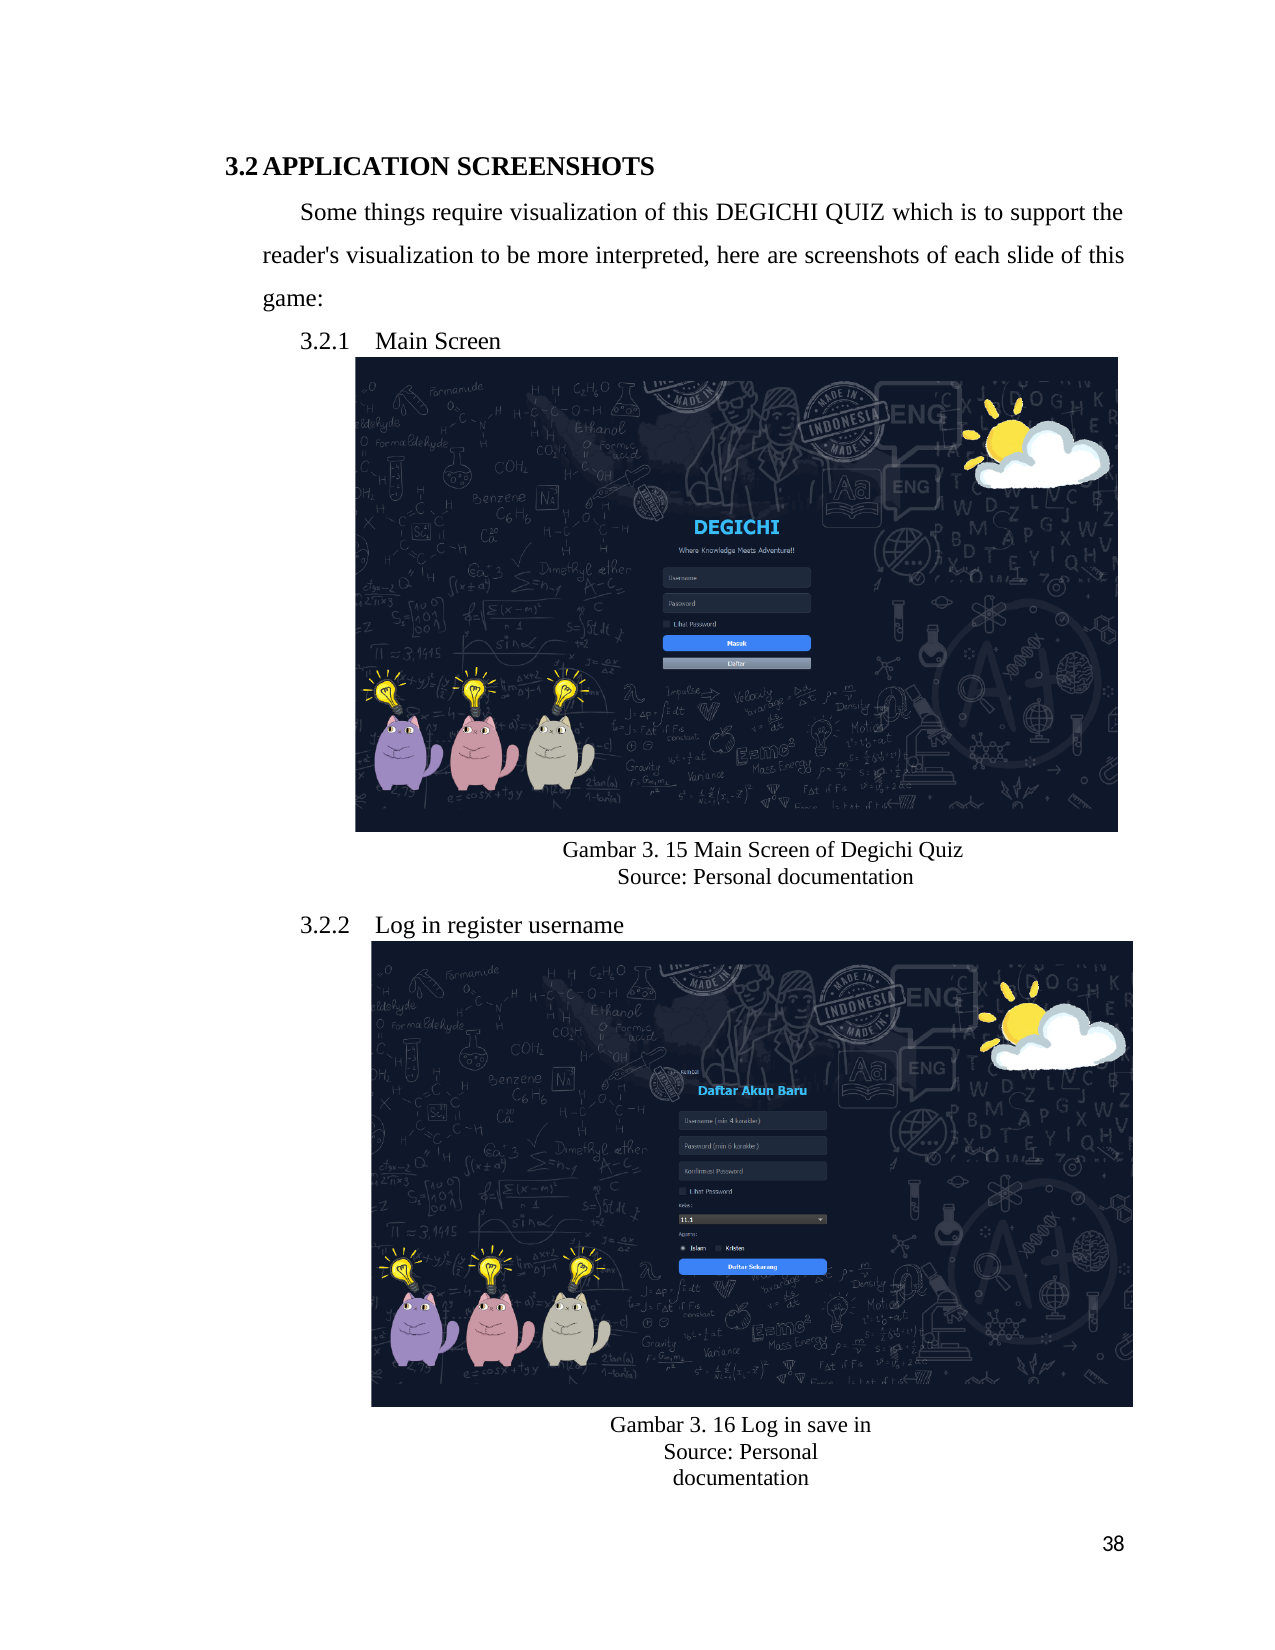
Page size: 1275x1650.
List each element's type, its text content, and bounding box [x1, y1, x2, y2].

list Log in register username [300, 910, 1162, 939]
text Gambar 3. 16 Log in save in Source: Personal documentation [593, 1407, 888, 1490]
text Gambar 3. 15 Main Screen of Degichi Quiz Source: Personal documentation [504, 832, 1021, 889]
picture [371, 941, 1133, 1407]
picture [355, 357, 1118, 832]
list Main Screen [300, 326, 1162, 355]
subtitle APPLICATION SCREENSHOTS [225, 150, 1162, 181]
text Some things require visualization of this DEGICHI QUIZ which is to support the reader's visualization to be more interpreted, here are screenshots of each slide of this game: [262, 197, 1124, 312]
